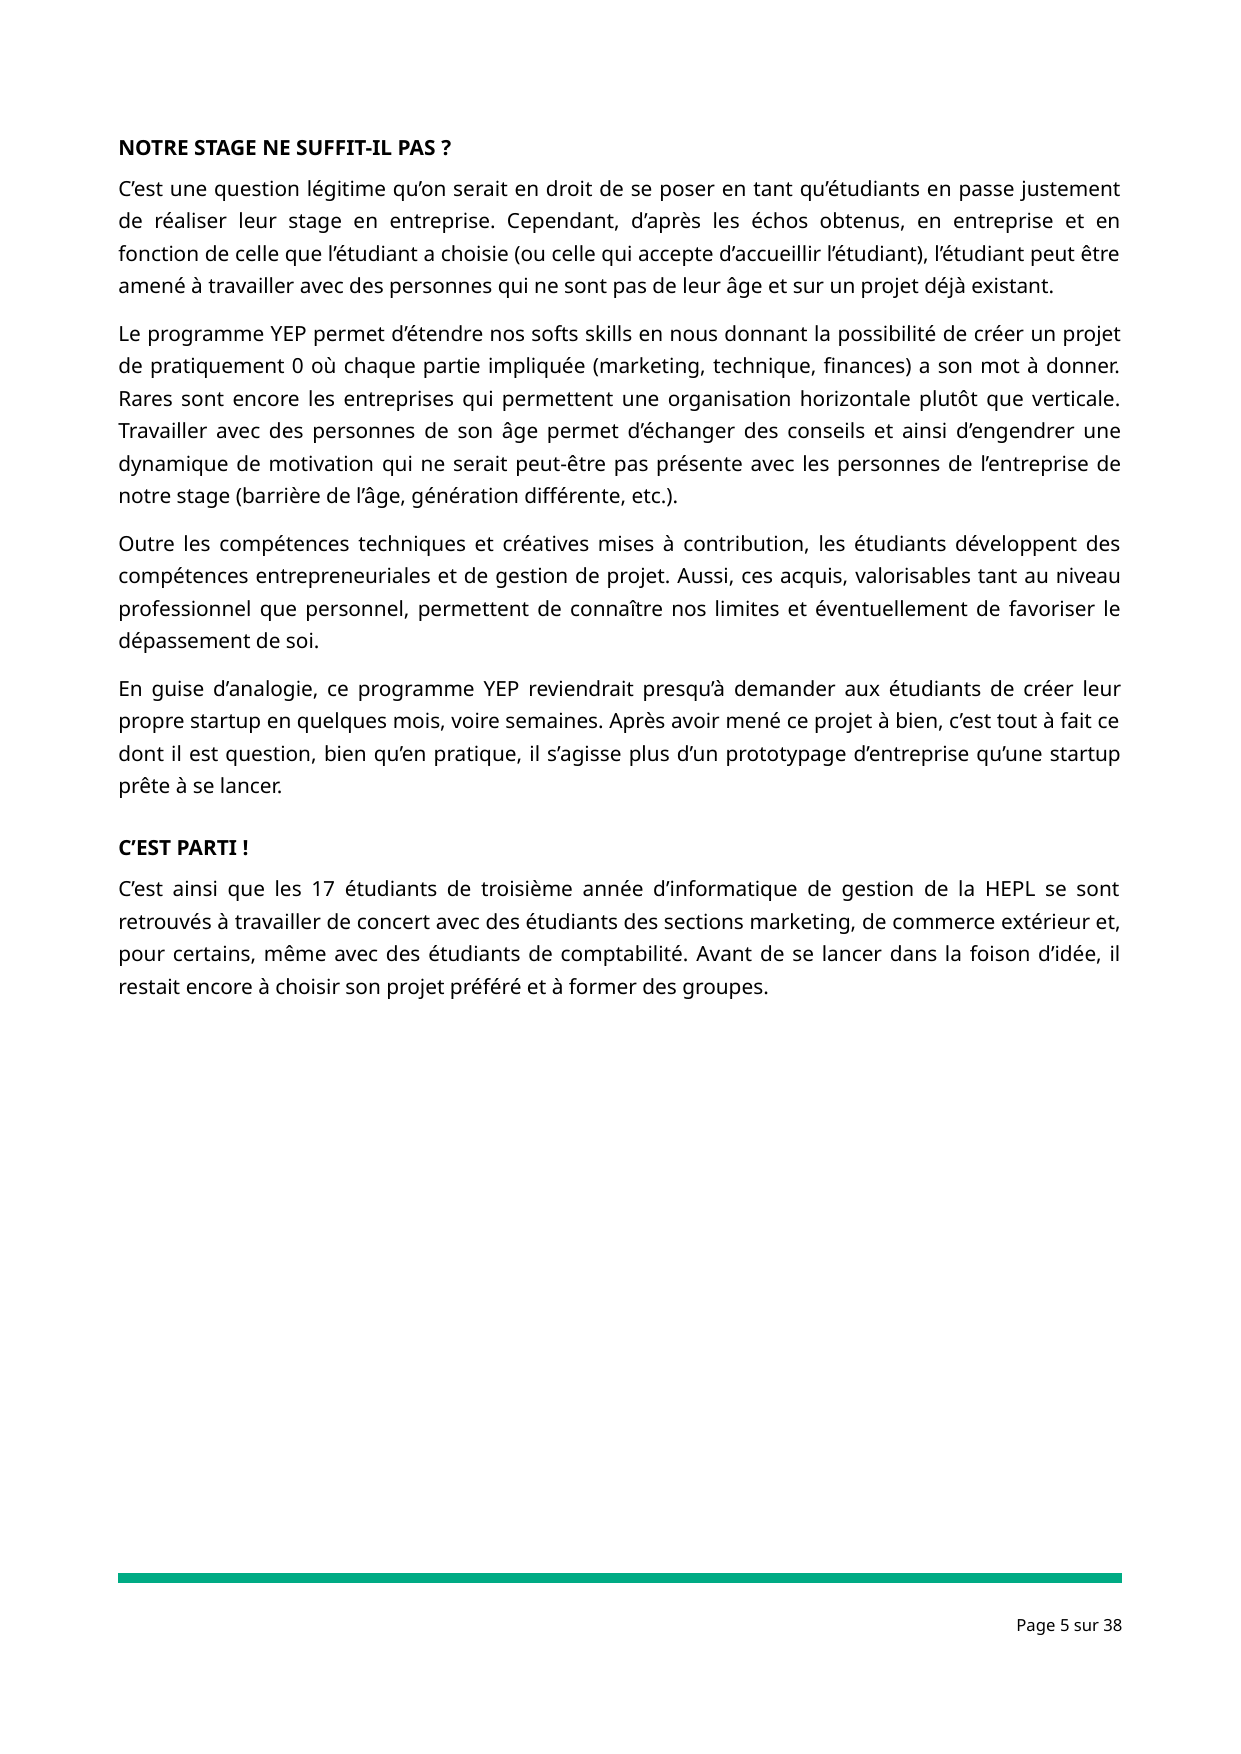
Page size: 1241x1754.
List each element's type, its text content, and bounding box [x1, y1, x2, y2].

text Outre les compétences techniques et créatives mises à contribution, les étudiants développent des compétences entrepreneuriales et de gestion de projet. Aussi, ces acquis, valorisables tant au niveau professionnel que personnel, permettent de connaître nos limites et éventuellement de favoriser le dépassement de soi. [118, 529, 1122, 655]
text C’est une question légitime qu’on serait en droit de se poser en tant qu’étudiants en passe justement de réaliser leur stage en entreprise. Cependant, d’après les échos obtenus, en entreprise et en fonction de celle que l’étudiant a choisie (ou celle qui accepte d’accueillir l’étudiant), l’étudiant peut être amené à travailler avec des personnes qui ne sont pas de leur âge et sur un projet déjà existant. [118, 174, 1122, 300]
text C’est ainsi que les 17 étudiants de troisième année d’informatique de gestion de la HEPL se sont retrouvés à travailler de concert avec des étudiants des sections marketing, de commerce extérieur et, pour certains, même avec des étudiants de comptabilité. Avant de se lancer dans la foison d’idée, il restait encore à choisir son projet préféré et à former des groupes. [118, 874, 1122, 1001]
text En guise d’analogie, ce programme YEP reviendrait presqu’à demander aux étudiants de créer leur propre startup en quelques mois, voire semaines. Après avoir mené ce projet à bien, c’est tout à fait ce dont il est question, bien qu’en pratique, il s’agisse plus d’un prototypage d’entreprise qu’une startup prête à se lancer. [118, 674, 1122, 800]
text Le programme YEP permet d’étendre nos softs skills en nous donnant la possibilité de créer un projet de pratiquement 0 où chaque partie impliquée (marketing, technique, finances) a son mot à donner. Rares sont encore les entreprises qui permettent une organisation horizontale plutôt que verticale. Travailler avec des personnes de son âge permet d’échanger des conseils et ainsi d’engendrer une dynamique de motivation qui ne serait peut-être pas présente avec les personnes de l’entreprise de notre stage (barrière de l’âge, génération différente, etc.). [118, 319, 1122, 510]
subtitle C’est parti ! [118, 833, 1122, 862]
subtitle Notre stage ne suffit-il pas ? [118, 133, 1122, 161]
